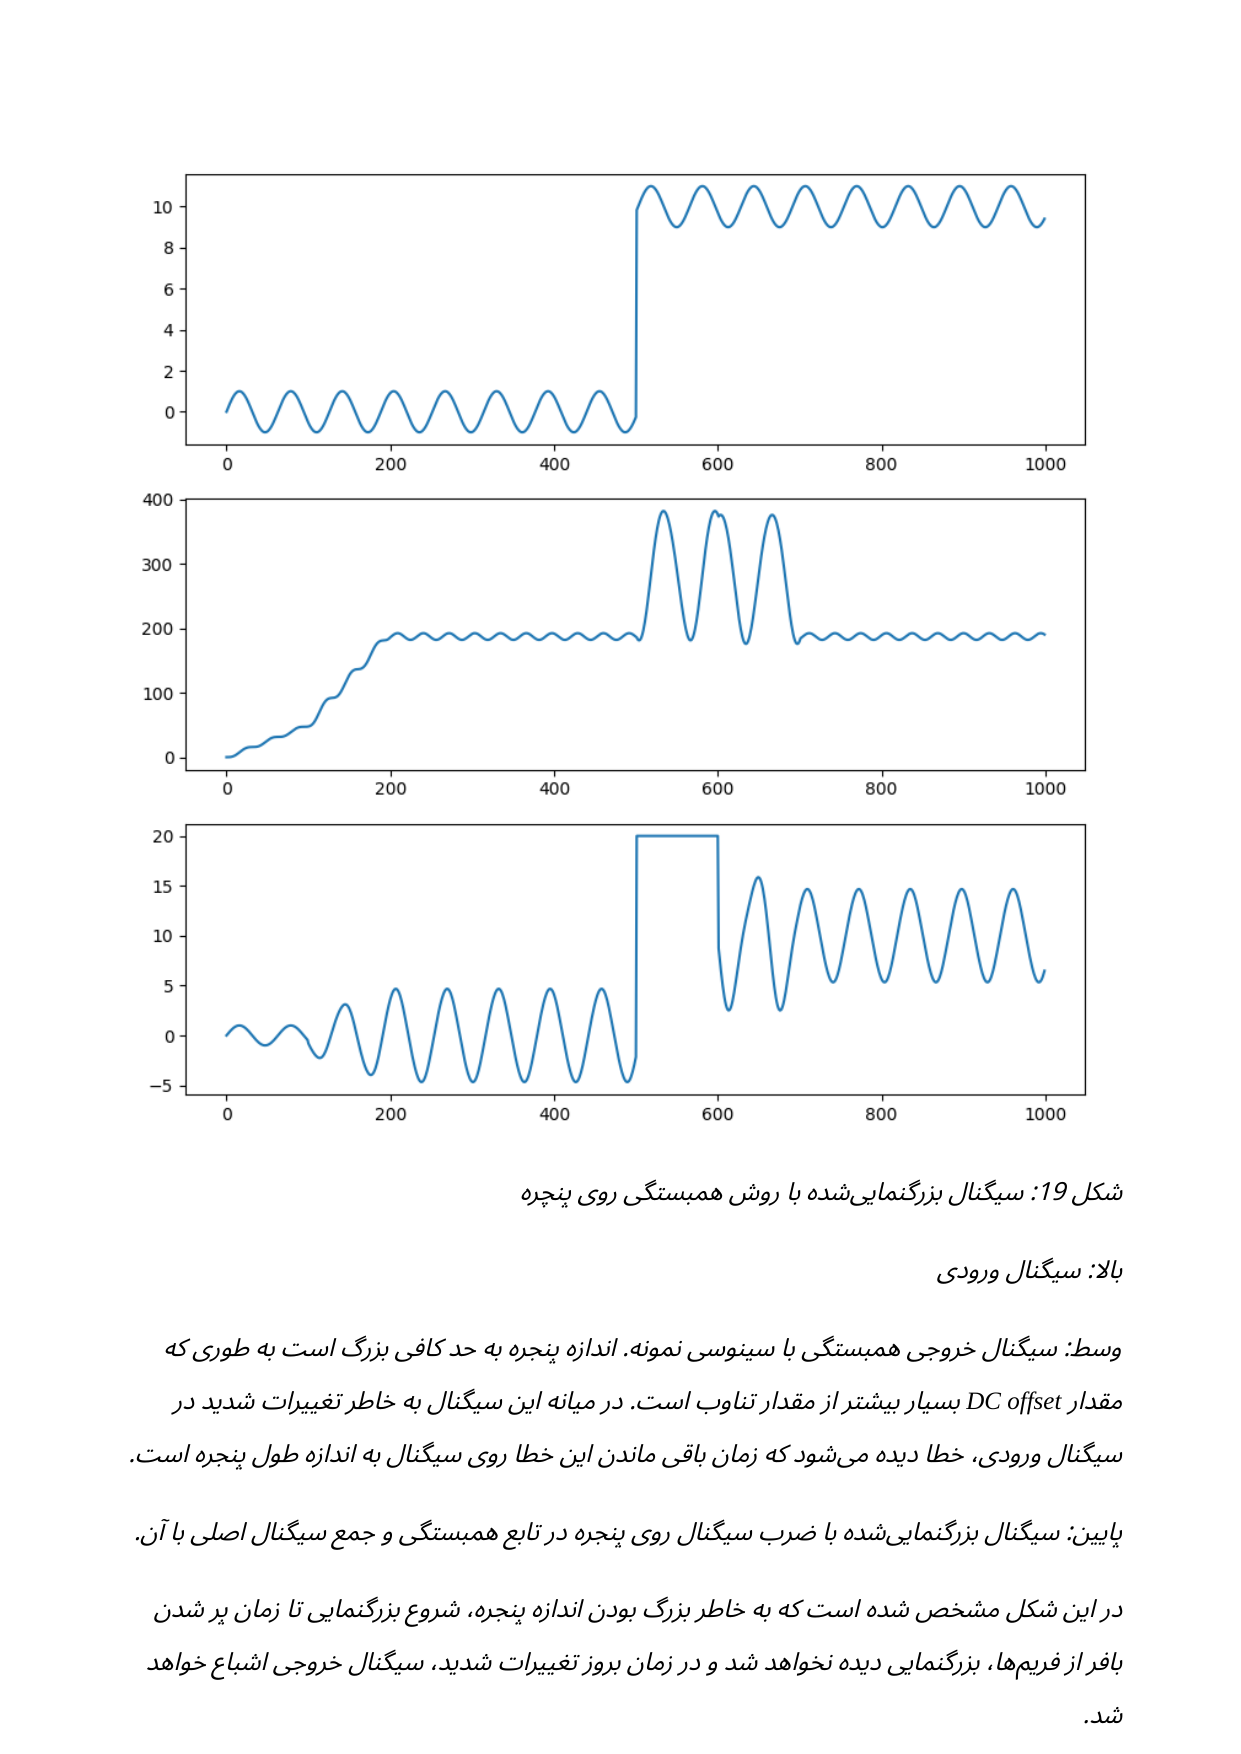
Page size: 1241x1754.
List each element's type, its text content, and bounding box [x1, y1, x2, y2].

text وسط: سیگنال خروجی همبستگی با سینوسی نمونه. اندازه پنجره به حد کافی بزرگ است به طوری که مقدار DC offset بسیار بیشتر از مقدار تناوب است. در میانه این سیگنال به خاطر تغییرات شدید در سیگنال ورودی، خطا دیده می‌شود که زمان باقی ماندن این خطا روی سیگنال به اندازه طول پنجره است. [118, 1322, 1122, 1481]
text بالا: سیگنال ورودی [118, 1244, 1122, 1297]
text در این شکل مشخص شده است که به خاطر بزرگ بودن اندازه پنجره، شروع بزرگنمایی تا زمان پر شدن بافر از فریم‌ها، بزرگنمایی دیده نخواهد شد و در زمان بروز تغییرات شدید، سیگنال خروجی اشباع خواهد شد. [118, 1583, 1122, 1742]
text شکل 19: سیگنال بزرگنمایی‌شده با روش همبستگی روی پنچره [118, 1167, 1122, 1219]
text پایین: سیگنال بزرگنمایی‌شده با ضرب سیگنال روی پنجره در تابع همبستگی و جمع سیگنال اصلی با آن. [118, 1506, 1122, 1558]
picture [118, 130, 1123, 1167]
